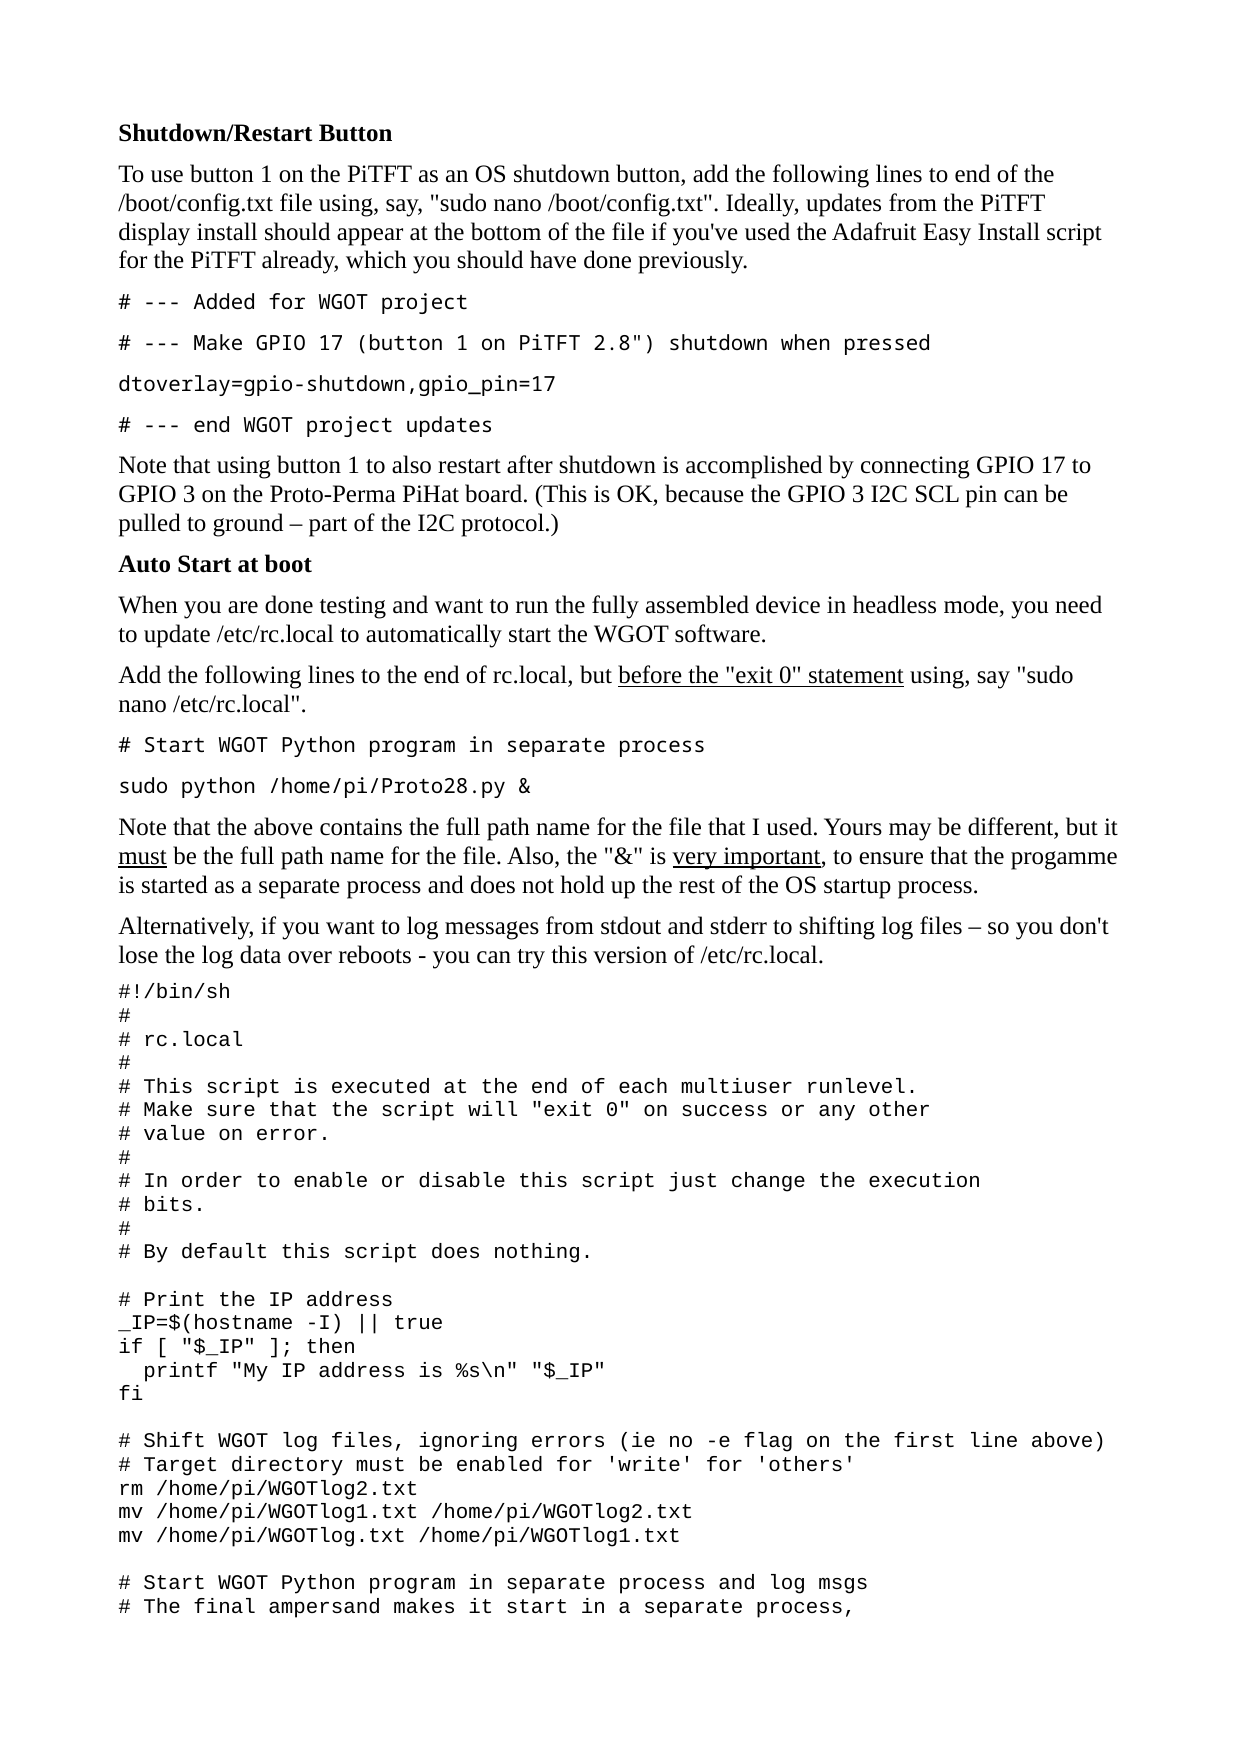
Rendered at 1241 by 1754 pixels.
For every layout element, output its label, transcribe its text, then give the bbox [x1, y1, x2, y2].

text # Shift WGOT log files, ignoring errors (ie no -e flag on the first line above) [118, 1431, 1122, 1454]
text # In order to enable or disable this script just change the execution [118, 1170, 1122, 1194]
text Note that using button 1 to also restart after shutdown is accomplished by connecting GPIO 17 to GPIO 3 on the Proto-Perma PiHat board. (This is OK, because the GPIO 3 I2C SCL pin can be pulled to ground – part of the I2C protocol.) [118, 451, 1122, 537]
text # Make sure that the script will "exit 0" on success or any other [118, 1099, 1122, 1123]
text dtoverlay=gpio-shutdown,gpio_pin=17 [118, 369, 1122, 397]
text # The final ampersand makes it start in a separate process, [118, 1596, 1122, 1620]
text mv /home/pi/WGOTlog.txt /home/pi/WGOTlog1.txt [118, 1525, 1122, 1549]
text printf "My IP address is %s\n" "$_IP" [118, 1359, 1122, 1383]
text To use button 1 on the PiTFT as an OS shutdown button, add the following lines to end of the /boot/config.txt file using, say, "sudo nano /boot/config.txt". Ideally, updates from the PiTFT display install should appear at the bottom of the file if you've used the Adafruit Easy Install script for the PiTFT already, which you should have done previously. [118, 159, 1122, 274]
text Note that the above contains the full path name for the file that I used. Yours may be different, but it must be the full path name for the file. Also, the "&" is very important, to ensure that the progamme is started as a separate process and does not hold up the rest of the OS startup process. [118, 812, 1122, 899]
text rm /home/pi/WGOTlog2.txt [118, 1478, 1122, 1501]
text # This script is executed at the end of each multiuser runlevel. [118, 1076, 1122, 1099]
text # Start WGOT Python program in separate process and log msgs [118, 1572, 1122, 1596]
text mv /home/pi/WGOTlog1.txt /home/pi/WGOTlog2.txt [118, 1501, 1122, 1525]
text # [118, 1005, 1122, 1028]
text # --- end WGOT project updates [118, 410, 1122, 438]
text # [118, 1052, 1122, 1076]
text # Target directory must be enabled for 'write' for 'others' [118, 1454, 1122, 1478]
text # [118, 1218, 1122, 1241]
text Auto Start at boot [118, 549, 1122, 578]
text # --- Added for WGOT project [118, 287, 1122, 315]
text # rc.local [118, 1028, 1122, 1052]
text Alternatively, if you want to log messages from stdout and stderr to shifting log files – so you don't lose the log data over reboots - you can try this version of /etc/rc.local. [118, 911, 1122, 969]
text sudo python /home/pi/Proto28.py & [118, 772, 1122, 800]
text Add the following lines to the end of rc.local, but before the "exit 0" statement using, say "sudo nano /etc/rc.local". [118, 661, 1122, 718]
text if [ "$_IP" ]; then [118, 1336, 1122, 1359]
text # value on error. [118, 1123, 1122, 1147]
text When you are done testing and want to run the fully assembled device in headless mode, you need to update /etc/rc.local to automatically start the WGOT software. [118, 591, 1122, 648]
text # --- Make GPIO 17 (button 1 on PiTFT 2.8") shutdown when pressed [118, 328, 1122, 356]
text # Print the IP address [118, 1289, 1122, 1312]
text #!/bin/sh [118, 981, 1122, 1005]
text # By default this script does nothing. [118, 1241, 1122, 1265]
text Shutdown/Restart Button [118, 118, 1122, 147]
text # Start WGOT Python program in separate process [118, 731, 1122, 759]
text _IP=$(hostname -I) || true [118, 1312, 1122, 1336]
text # [118, 1147, 1122, 1170]
text fi [118, 1383, 1122, 1407]
text # bits. [118, 1194, 1122, 1218]
